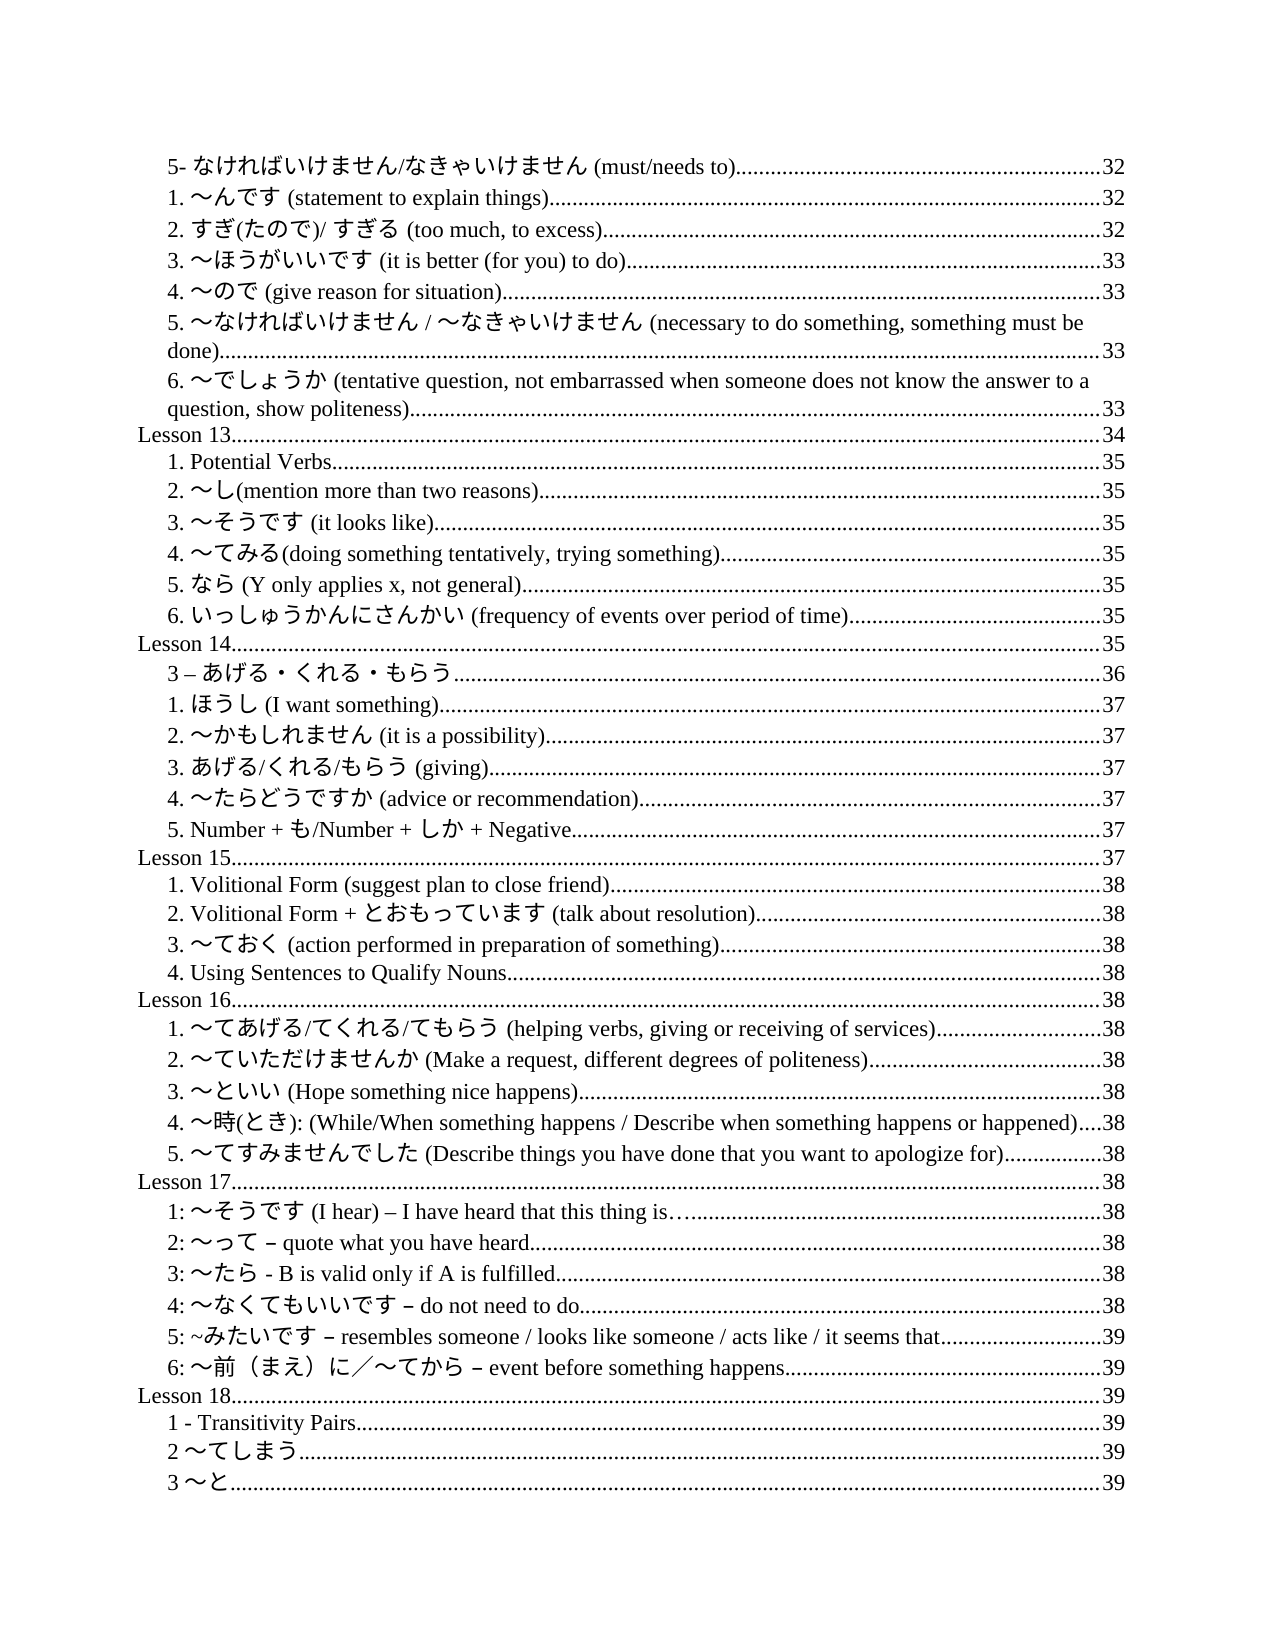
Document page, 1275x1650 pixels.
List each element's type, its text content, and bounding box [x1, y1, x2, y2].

text 5: ~みたいです – resembles someone / looks like someone / acts like / it seems that 39 [167, 1320, 1125, 1351]
text 6. いっしゅうかんにさんかい (frequency of events over period of time) 35 [167, 599, 1125, 630]
text 1. ～てあげる/てくれる/てもらう (helping verbs, giving or receiving of services) 38 [167, 1012, 1125, 1043]
text 3. ～ほうがいいです (it is better (for you) to do) 33 [167, 244, 1125, 275]
text Lesson 17 38 [137, 1168, 1125, 1195]
text 1. ～んです (statement to explain things) 32 [167, 181, 1125, 212]
text 2: ～って – quote what you have heard 38 [167, 1226, 1125, 1257]
text 4. ～たらどうですか (advice or recommendation) 37 [167, 782, 1125, 813]
text 3. あげる/くれる/もらう (giving) 37 [167, 751, 1125, 782]
text 4. Using Sentences to Qualify Nouns 38 [167, 959, 1125, 986]
text 1: ～そうです (I hear) – I have heard that this thing is…. 38 [167, 1195, 1125, 1226]
text 4. ～てみる(doing something tentatively, trying something) 35 [167, 537, 1125, 568]
text 5. ～てすみませんでした (Describe things you have done that you want to apologize for) 38 [167, 1137, 1125, 1168]
text 2. すぎ(たので)/ すぎる (too much, to excess) 32 [167, 212, 1125, 244]
text 1 - Transitivity Pairs 39 [167, 1409, 1125, 1435]
text 5. Number + も/Number + しか + Negative 37 [167, 813, 1125, 844]
text 2 ～てしまう 39 [167, 1435, 1125, 1466]
text 2. Volitional Form + とおもっています (talk about resolution) 38 [167, 897, 1125, 928]
text Lesson 15 37 [137, 844, 1125, 871]
text 6. ～でしょうか (tentative question, not embarrassed when someone does not know the answer to a question, show politeness) 33 [167, 364, 1125, 421]
text 1. Potential Verbs 35 [167, 448, 1125, 474]
text 3. ～ておく (action performed in preparation of something) 38 [167, 928, 1125, 959]
text Lesson 13 34 [137, 421, 1125, 448]
text 4. ～時(とき): (While/When something happens / Describe when something happens or happened) 38 [167, 1106, 1125, 1137]
text 3: ～たら - B is valid only if A is fulfilled 38 [167, 1257, 1125, 1288]
text 2. ～し(mention more than two reasons) 35 [167, 474, 1125, 505]
text Lesson 16 38 [137, 986, 1125, 1012]
text 3 ～と 39 [167, 1466, 1125, 1497]
text 3. ～そうです (it looks like) 35 [167, 505, 1125, 537]
text 5. なら (Y only applies x, not general) 35 [167, 568, 1125, 599]
text 1. ほうし (I want something) 37 [167, 688, 1125, 719]
text Lesson 14 35 [137, 630, 1125, 657]
text 3. ～といい (Hope something nice happens) 38 [167, 1075, 1125, 1106]
text 2. ～かもしれません (it is a possibility) 37 [167, 719, 1125, 751]
text 1. Volitional Form (suggest plan to close friend) 38 [167, 871, 1125, 897]
text 6: ～前（まえ）に／～てから – event before something happens 39 [167, 1351, 1125, 1382]
text Lesson 18 39 [137, 1382, 1125, 1409]
text 5. ～なければいけません / ～なきゃいけません (necessary to do something, something must be done) 33 [167, 306, 1125, 364]
text 4: ～なくてもいいです – do not need to do 38 [167, 1288, 1125, 1320]
text 4. ～ので (give reason for situation) 33 [167, 275, 1125, 306]
text 2. ～ていただけませんか (Make a request, different degrees of politeness) 38 [167, 1043, 1125, 1075]
text 3 – あげる・くれる・もらう 36 [167, 657, 1125, 688]
text 5- なければいけません/なきゃいけません (must/needs to) 32 [167, 150, 1125, 181]
